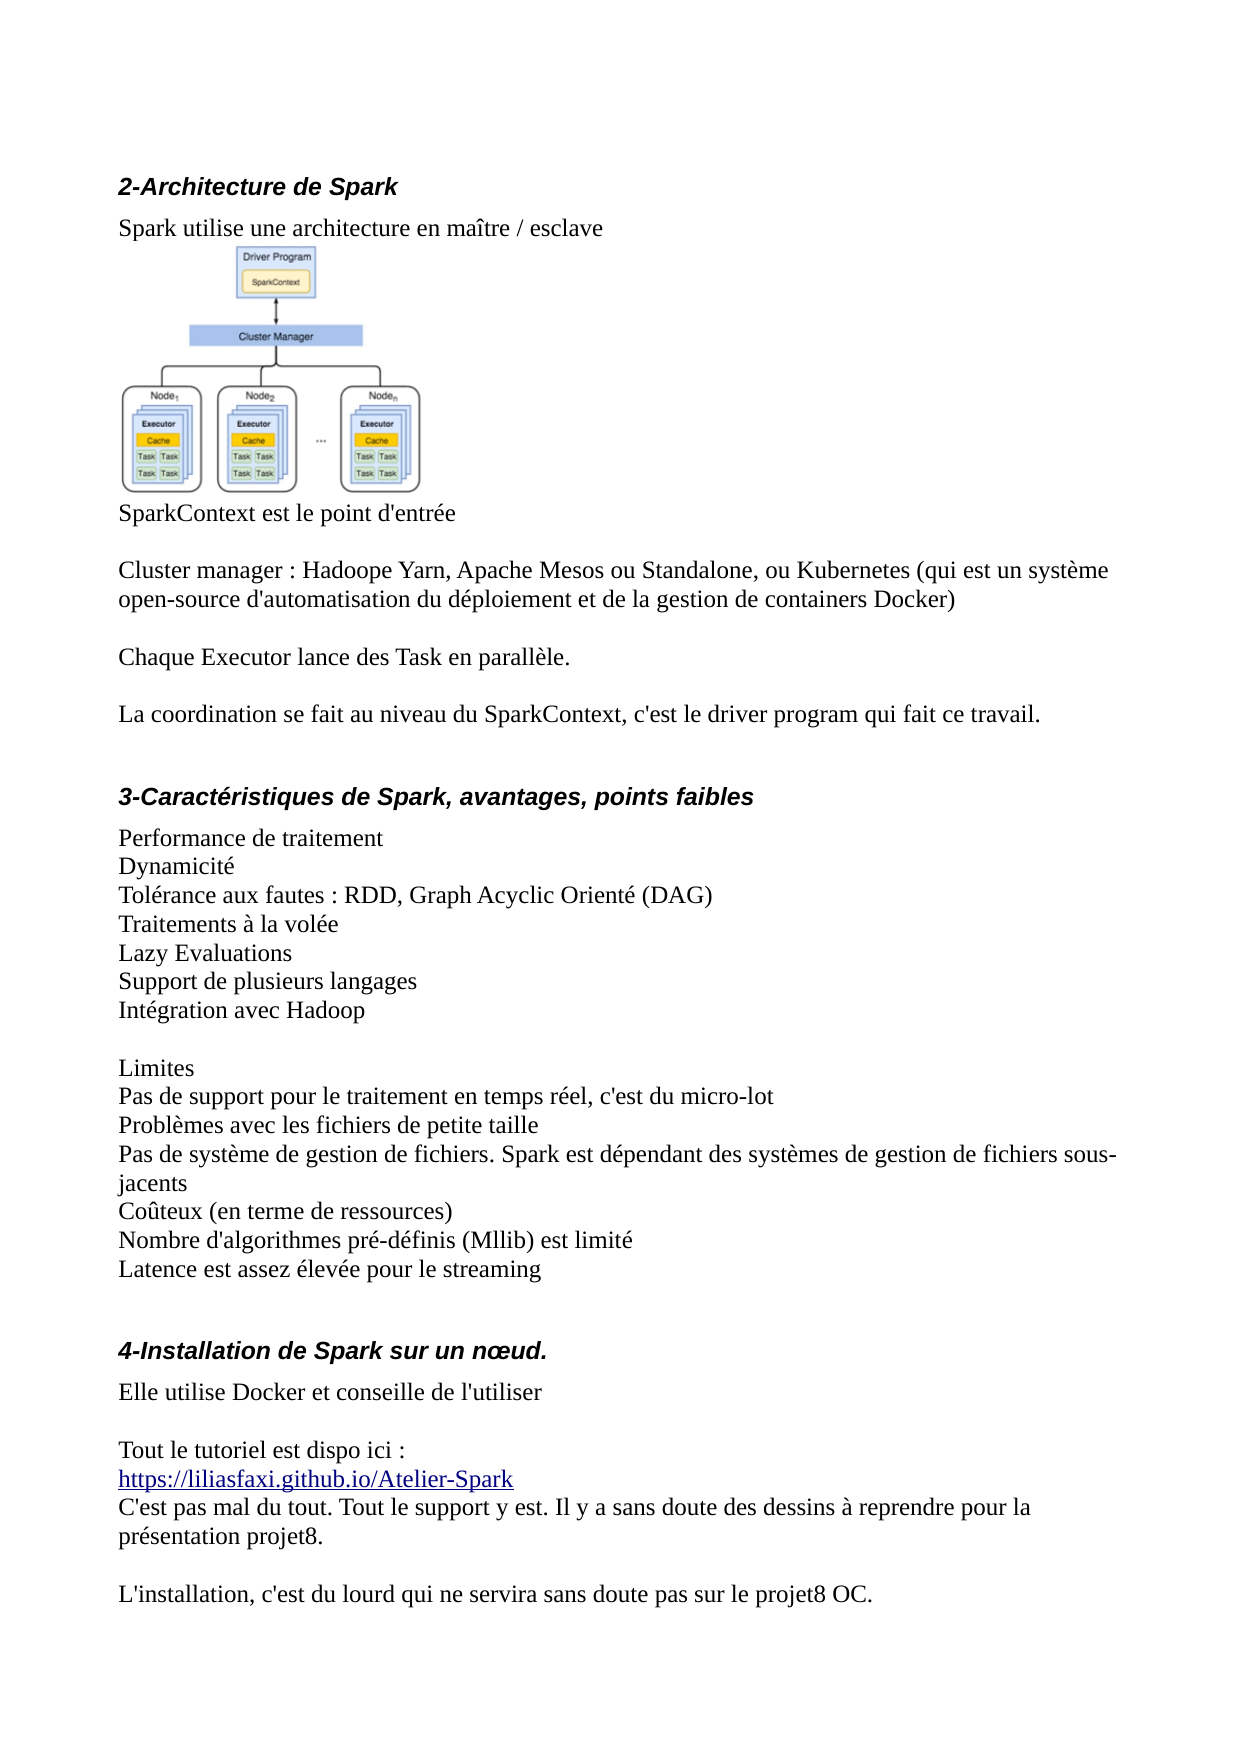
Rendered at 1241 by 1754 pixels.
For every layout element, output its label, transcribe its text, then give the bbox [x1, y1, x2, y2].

text Chaque Executor lance des Task en parallèle. [118, 642, 1122, 670]
text Performance de traitement [118, 823, 1122, 851]
text Tout le tutoriel est dispo ici : [118, 1435, 1122, 1464]
text Latence est assez élevée pour le streaming [118, 1254, 1122, 1283]
text Lazy Evaluations [118, 938, 1122, 966]
text La coordination se fait au niveau du SparkContext, c'est le driver program qui fait ce travail. [118, 699, 1122, 728]
text Pas de support pour le traitement en temps réel, c'est du micro-lot [118, 1081, 1122, 1110]
text Problèmes avec les fichiers de petite taille [118, 1110, 1122, 1139]
text SparkContext est le point d'entrée [118, 498, 1122, 527]
subtitle 4-Installation de Spark sur un nœud. [118, 1336, 1122, 1365]
text Cluster manager : Hadoope Yarn, Apache Mesos ou Standalone, ou Kubernetes (qui est un système open-source d'automatisation du déploiement et de la gestion de containers Docker) [118, 555, 1122, 613]
text https://liliasfaxi.github.io/Atelier-Spark [118, 1464, 1122, 1492]
text Coûteux (en terme de ressources) [118, 1196, 1122, 1225]
text Traitements à la volée [118, 909, 1122, 938]
text Support de plusieurs langages [118, 966, 1122, 995]
text Tolérance aux fautes : RDD, Graph Acyclic Orienté (DAG) [118, 880, 1122, 909]
text Dynamicité [118, 851, 1122, 880]
text Intégration avec Hadoop [118, 995, 1122, 1024]
text Spark utilise une architecture en maître / esclave [118, 213, 1122, 242]
text Nombre d'algorithmes pré-définis (Mllib) est limité [118, 1225, 1122, 1254]
subtitle 3-Caractéristiques de Spark, avantages, points faibles [118, 782, 1122, 810]
text Elle utilise Docker et conseille de l'utiliser [118, 1377, 1122, 1406]
picture [118, 241, 428, 498]
text L'installation, c'est du lourd qui ne servira sans doute pas sur le projet8 OC. [118, 1579, 1122, 1607]
text C'est pas mal du tout. Tout le support y est. Il y a sans doute des dessins à reprendre pour la présentation projet8. [118, 1492, 1122, 1550]
subtitle 2-Architecture de Spark [118, 172, 1122, 200]
text Pas de système de gestion de fichiers. Spark est dépendant des systèmes de gestion de fichiers sous-jacents [118, 1139, 1122, 1196]
text Limites [118, 1053, 1122, 1081]
